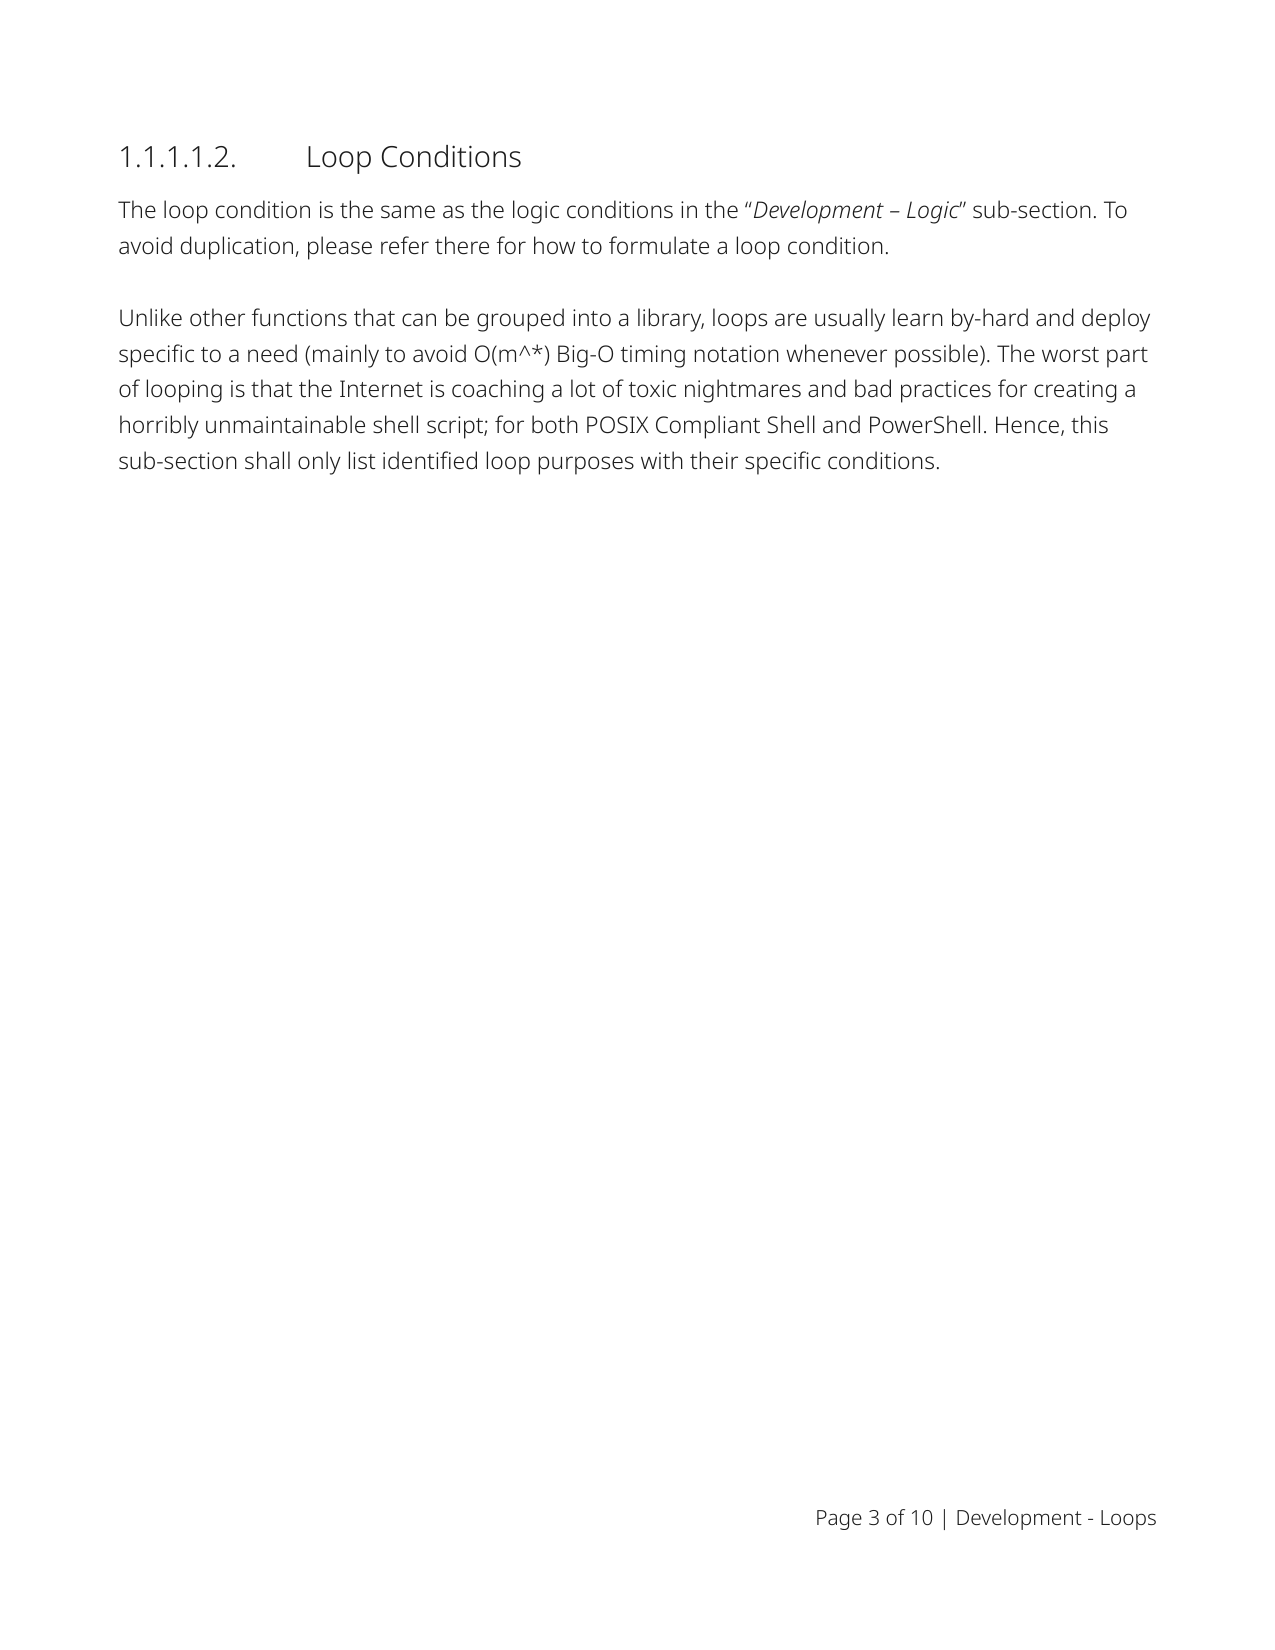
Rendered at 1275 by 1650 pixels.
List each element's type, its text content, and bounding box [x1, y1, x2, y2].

text Unlike other functions that can be grouped into a library, loops are usually learn by-hard and deploy specific to a need (mainly to avoid O(m^*) Big-O timing notation whenever possible). The worst part of looping is that the Internet is coaching a lot of toxic nightmares and bad practices for creating a horribly unmaintainable shell script; for both POSIX Compliant Shell and PowerShell. Hence, this sub-section shall only list identified loop purposes with their specific conditions. [118, 302, 1157, 477]
subtitle Loop Conditions [118, 136, 1157, 176]
text The loop condition is the same as the logic conditions in the “Development – Logic” sub-section. To avoid duplication, please refer there for how to formulate a loop condition. [118, 194, 1157, 261]
